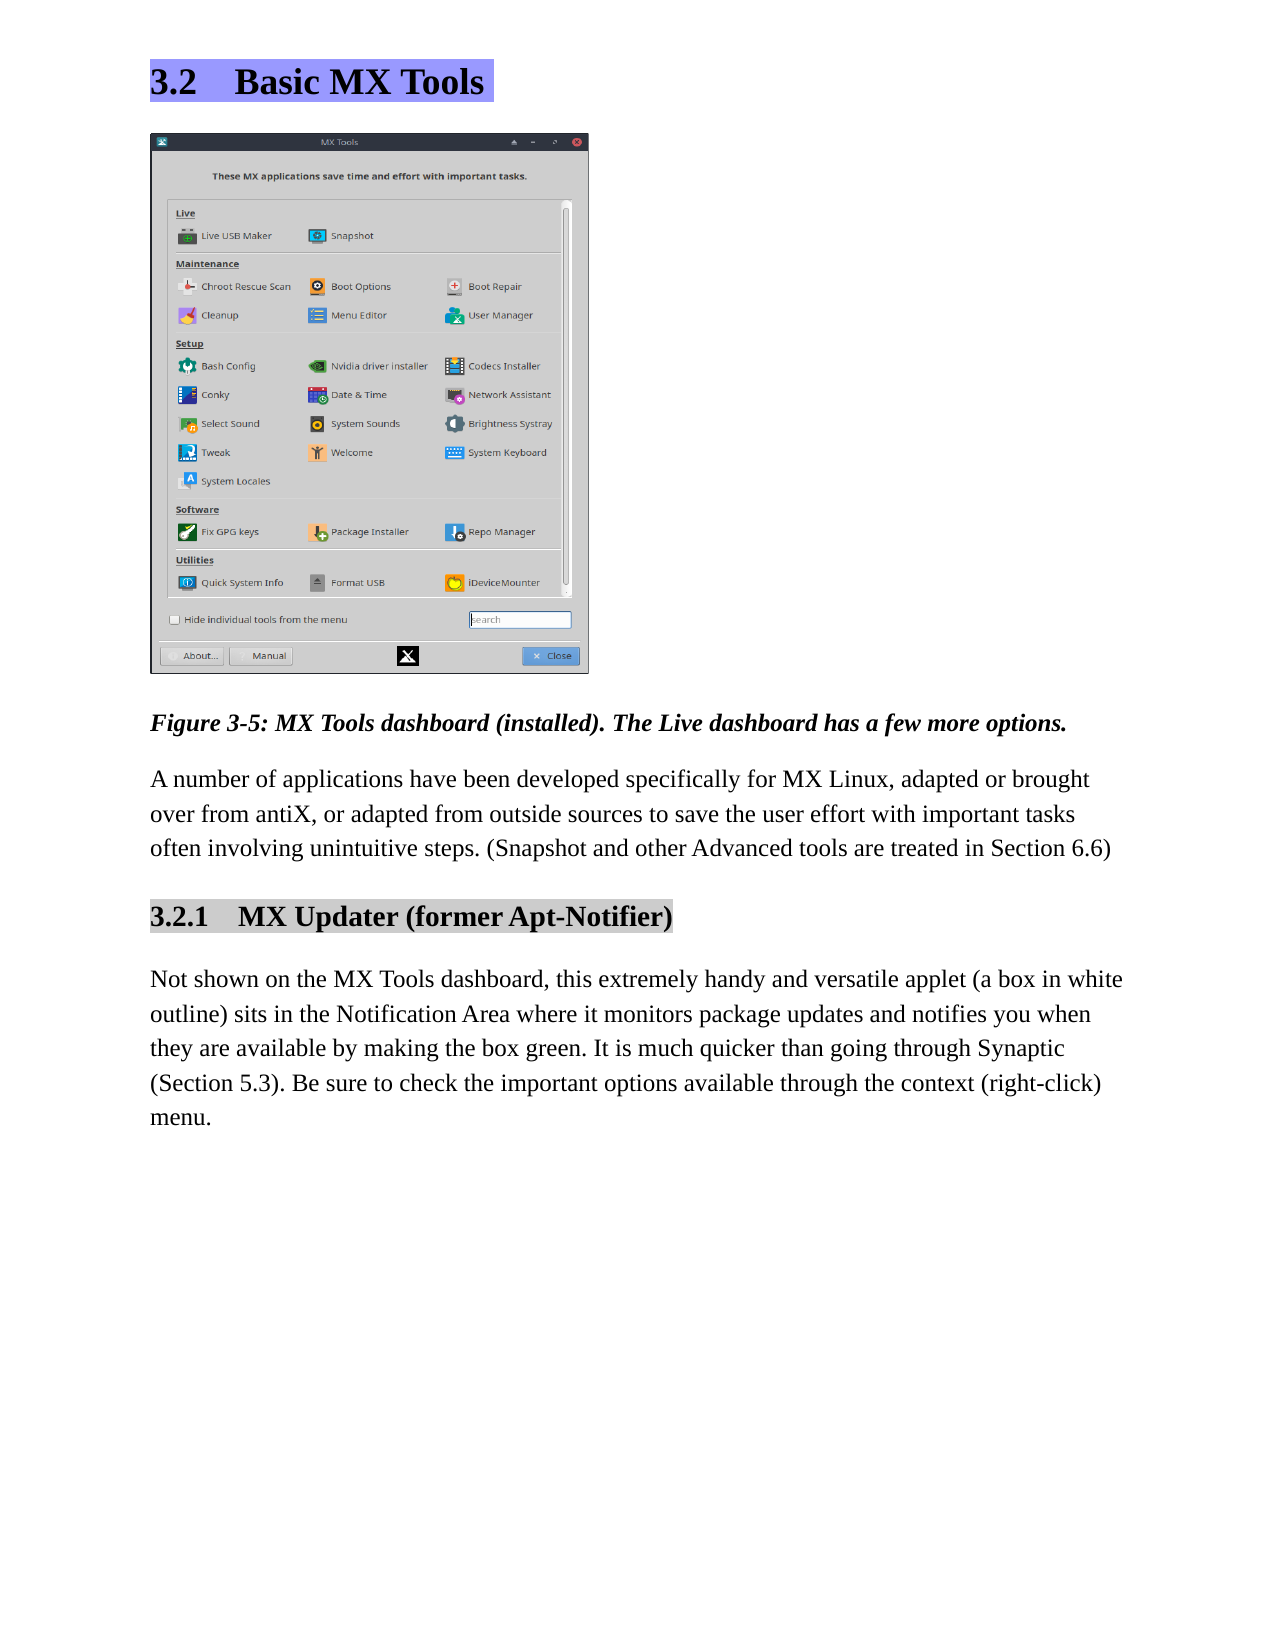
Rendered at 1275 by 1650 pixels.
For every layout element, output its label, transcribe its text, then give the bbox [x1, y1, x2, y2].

text Not shown on the MX Tools dashboard, this extremely handy and versatile applet (a box in white outline) sits in the Notification Area where it monitors package updates and notifies you when they are available by making the box green. It is much quicker than going through Synaptic (Section 5.3). Be sure to check the important options available through the context (right-click) menu. [150, 964, 1125, 1131]
text A number of applications have been developed specifically for MX Linux, adapted or brought over from antiX, or adapted from outside sources to save the user effort with important tasks often involving unintuitive steps. (Snapshot and other Advanced tools are treated in Section 6.6) [150, 764, 1125, 862]
subtitle 3.2.1 MX Updater (former Apt-Notifier) [673, 899, 1125, 933]
subtitle 3.2 Basic MX Tools [494, 59, 1109, 102]
picture [150, 133, 589, 674]
text Figure 3-5: MX Tools dashboard (installed). The Live dashboard has a few more options. [150, 708, 1125, 736]
